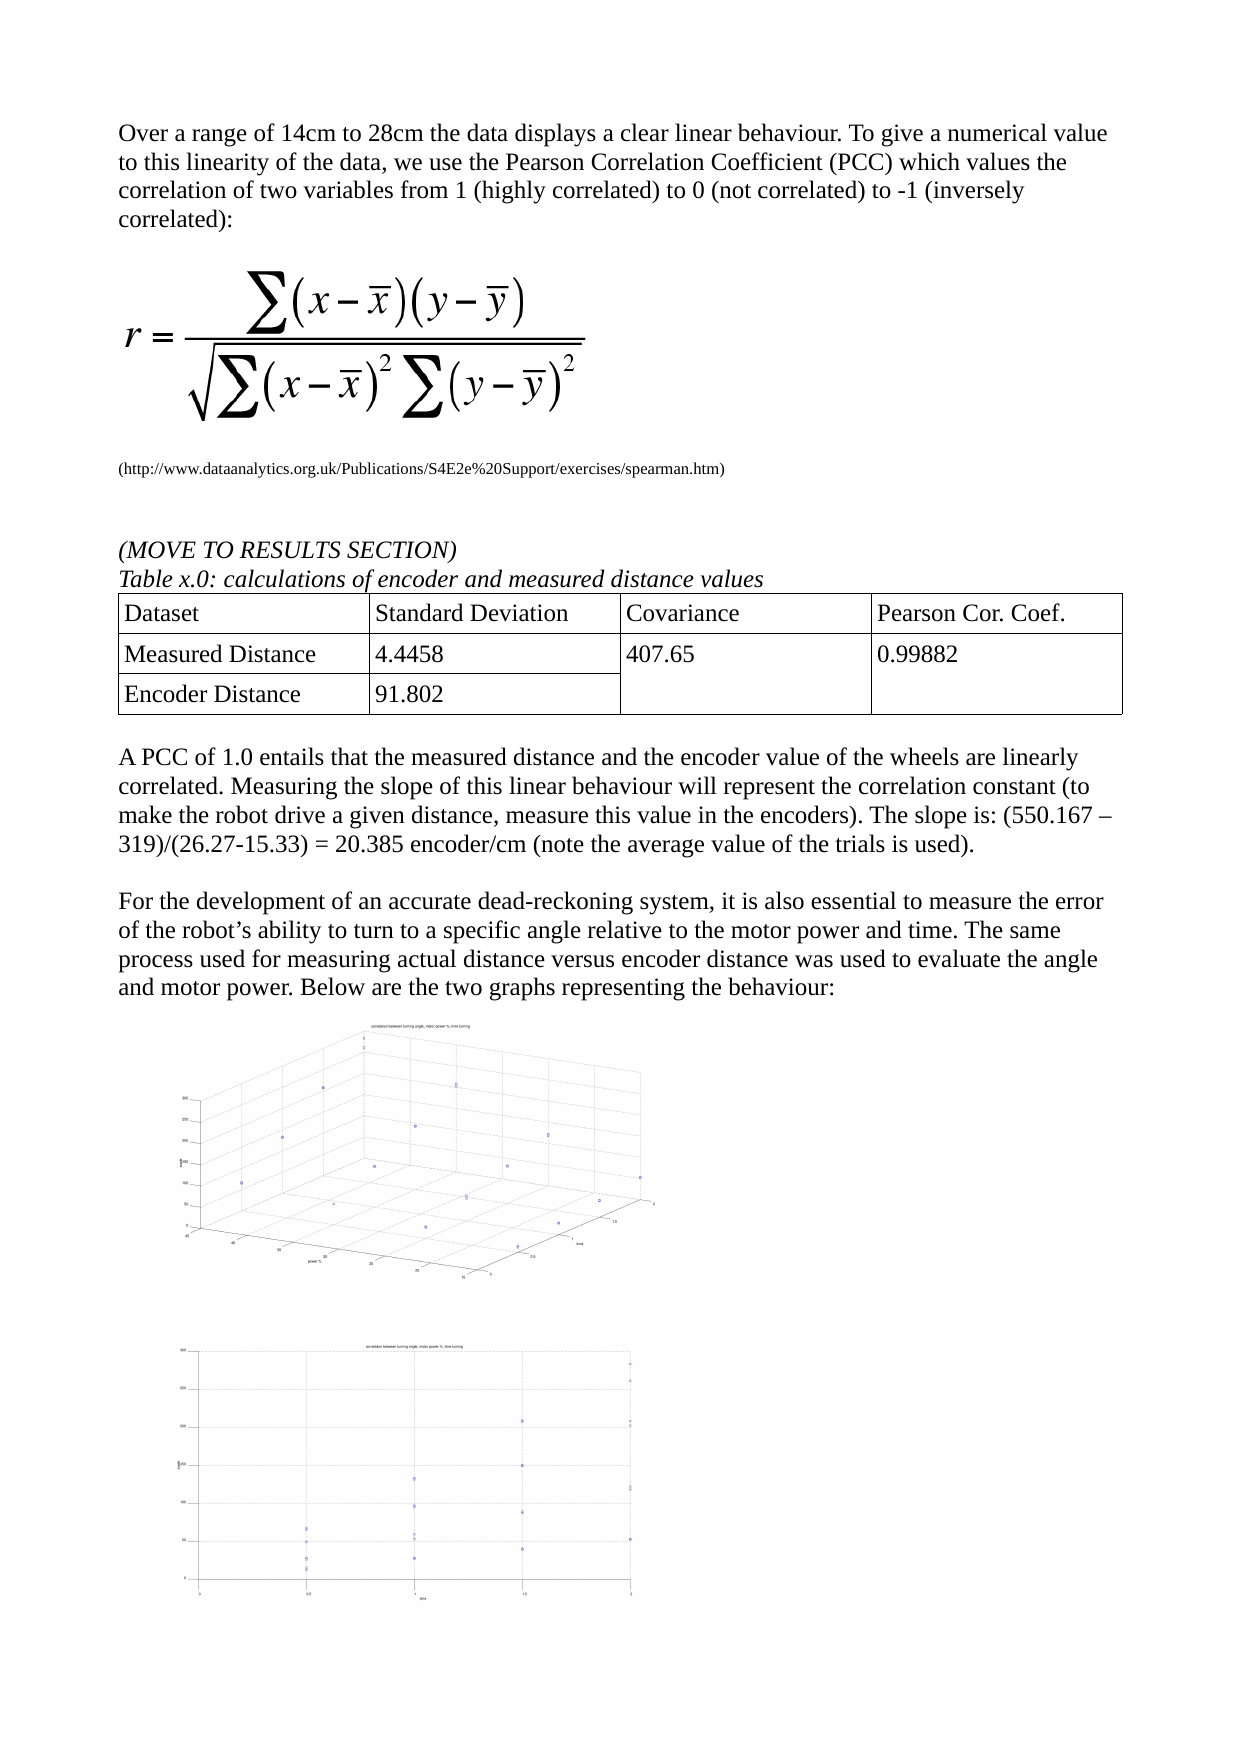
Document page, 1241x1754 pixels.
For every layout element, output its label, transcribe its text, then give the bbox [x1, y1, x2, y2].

picture [126, 1330, 683, 1610]
text (http://www.dataanalytics.org.uk/Publications/S4E2e%20Support/exercises/spearman.htm) [118, 458, 1122, 478]
text Table x.0: calculations of encoder and measured distance values [118, 564, 1122, 593]
table_cell 0.99882 [872, 634, 1122, 714]
table_header Dataset [119, 594, 369, 633]
text For the development of an accurate dead-reckoning system, it is also essential to measure the error of the robot’s ability to turn to a specific angle relative to the motor power and time. The same process used for measuring actual distance versus encoder distance was used to evaluate the angle and motor power. Below are the two graphs representing the behaviour: [118, 886, 1122, 1001]
table_header Covariance [621, 594, 871, 633]
table_cell 91.802 [370, 674, 620, 714]
table_cell 407.65 [621, 634, 871, 714]
picture [127, 1009, 694, 1302]
table_header Pearson Cor. Coef. [872, 594, 1122, 633]
text Over a range of 14cm to 28cm the data displays a clear linear behaviour. To give a numerical value to this linearity of the data, we use the Pearson Correlation Coefficient (PCC) which values the correlation of two variables from 1 (highly correlated) to 0 (not correlated) to -1 (inversely correlated): [118, 118, 1122, 233]
text A PCC of 1.0 entails that the measured distance and the encoder value of the wheels are linearly correlated. Measuring the slope of this linear behaviour will represent the correlation constant (to make the robot drive a given distance, measure this value in the encoders). The slope is: (550.167 – 319)/(26.27-15.33) = 20.385 encoder/cm (note the average value of the trials is used). [118, 742, 1122, 857]
table_header Standard Deviation [370, 594, 620, 633]
text (MOVE TO RESULTS SECTION) [118, 535, 1122, 564]
table_cell 4.4458 [370, 634, 620, 673]
table_cell Measured Distance [119, 634, 369, 673]
table_cell Encoder Distance [119, 674, 369, 714]
picture [118, 261, 594, 430]
